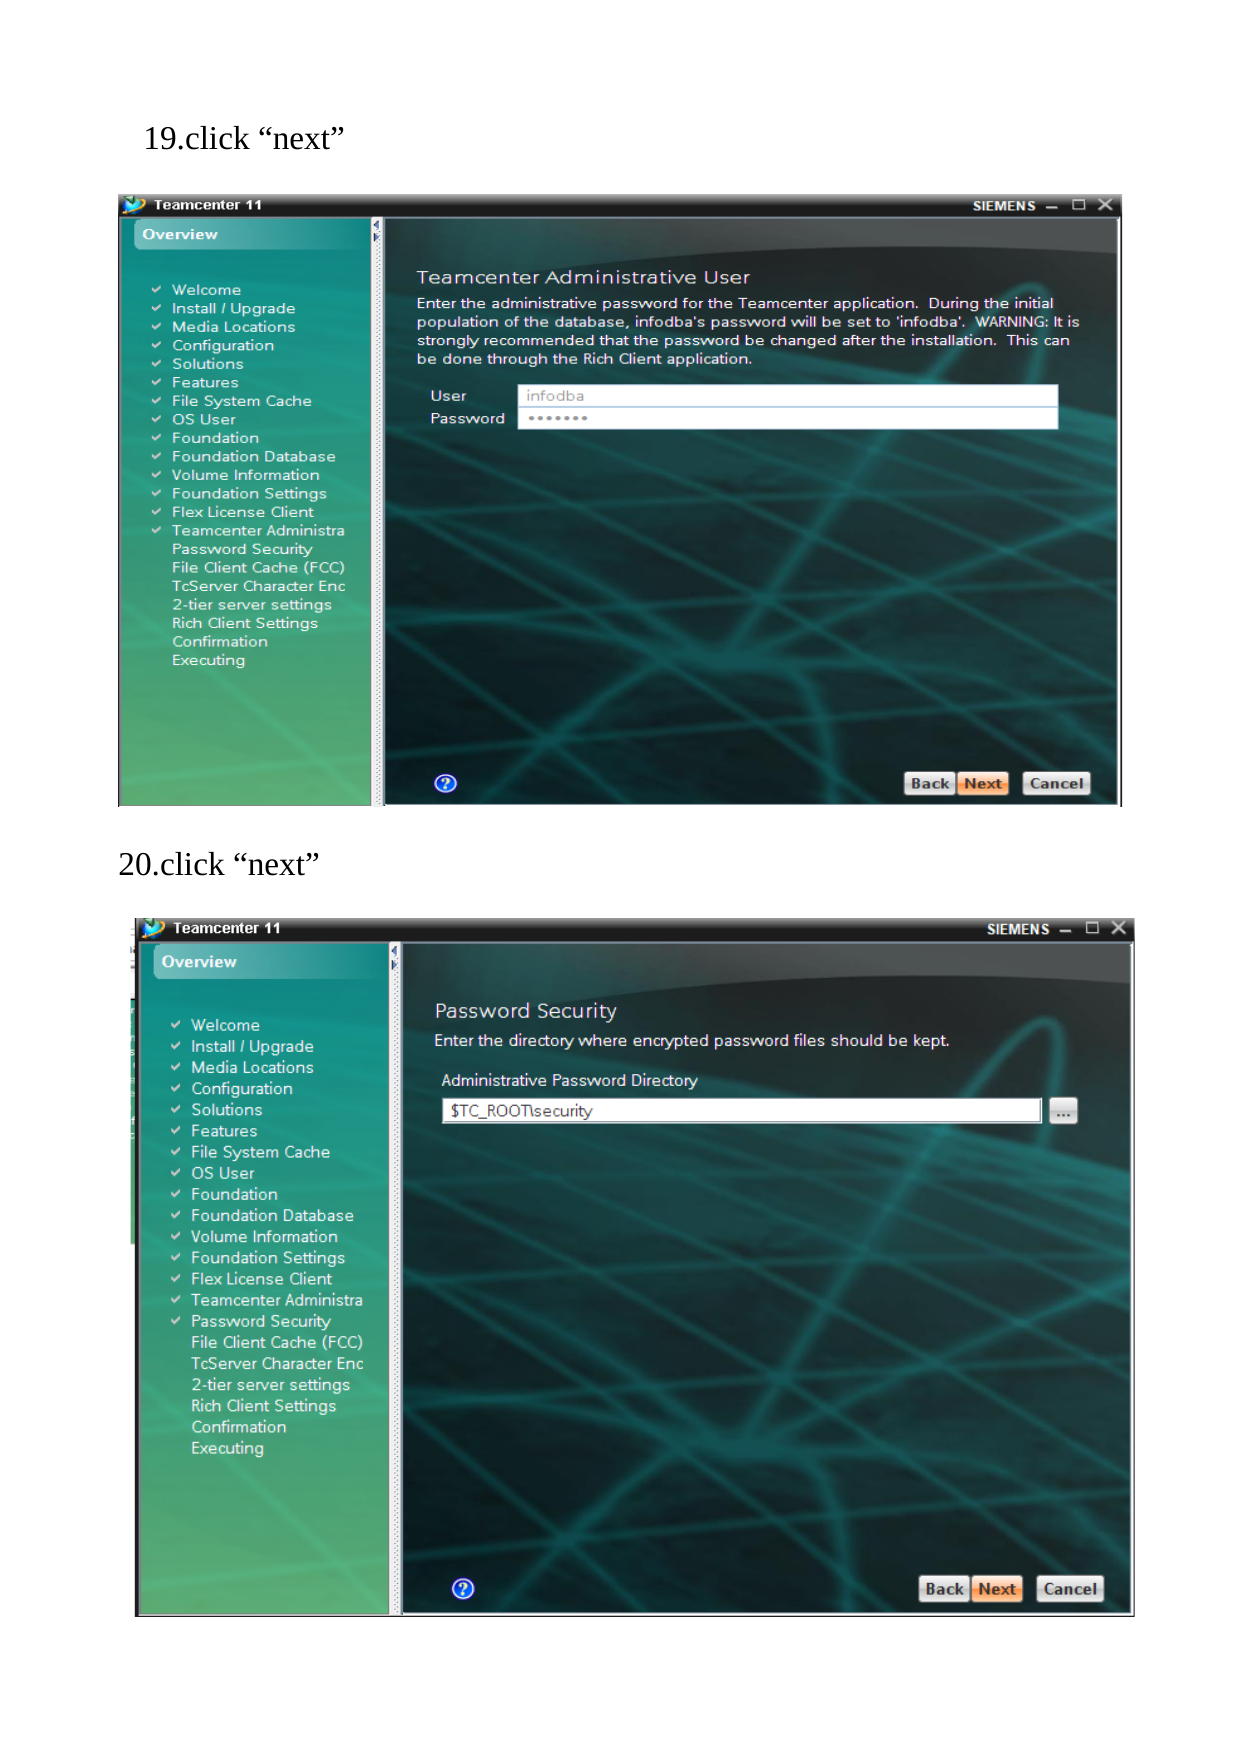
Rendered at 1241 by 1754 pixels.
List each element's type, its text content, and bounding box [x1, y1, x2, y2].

picture [130, 918, 1135, 1617]
text 19.click “next” [118, 118, 1122, 156]
picture [118, 194, 1123, 807]
text 20.click “next” [118, 844, 1122, 883]
